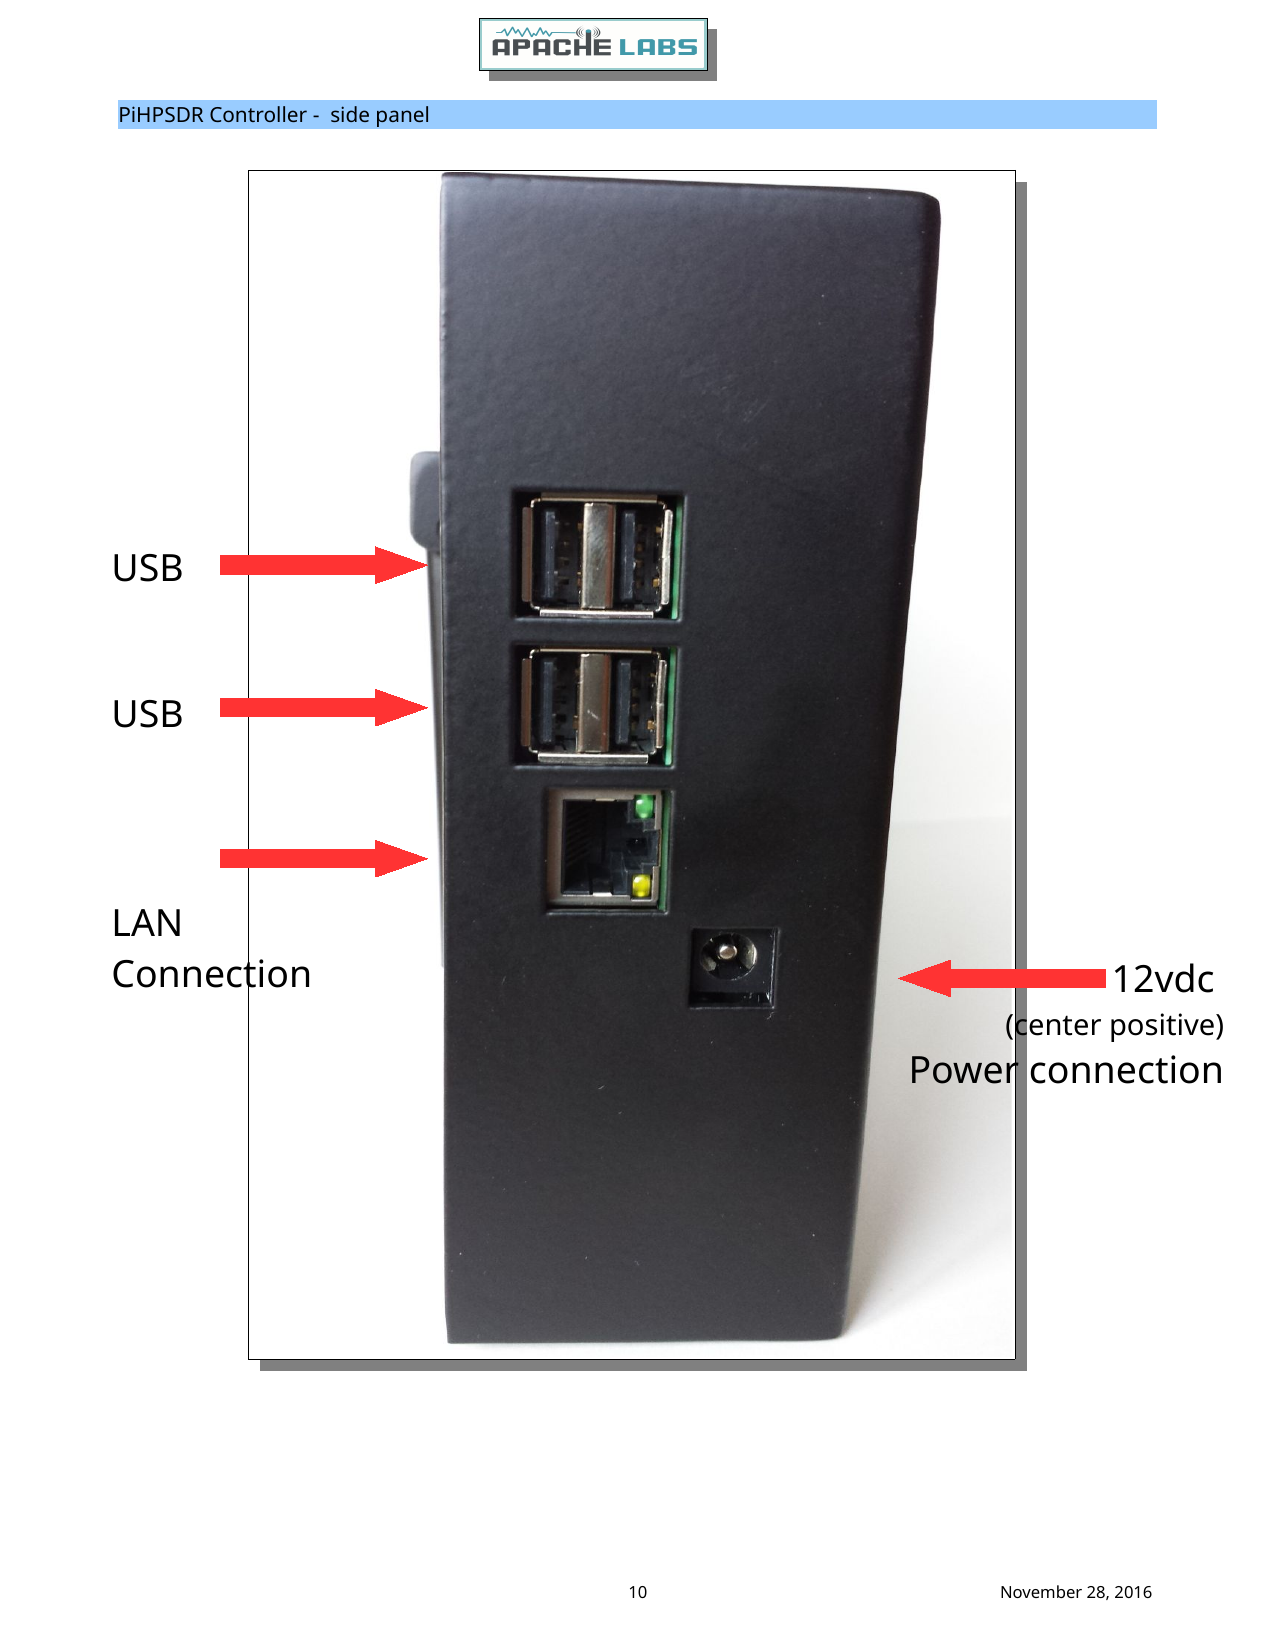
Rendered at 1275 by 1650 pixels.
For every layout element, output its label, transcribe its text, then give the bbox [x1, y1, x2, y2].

subtitle PiHPSDR Controller - side panel [118, 100, 1157, 129]
picture [251, 172, 1012, 1357]
picture [482, 21, 704, 68]
